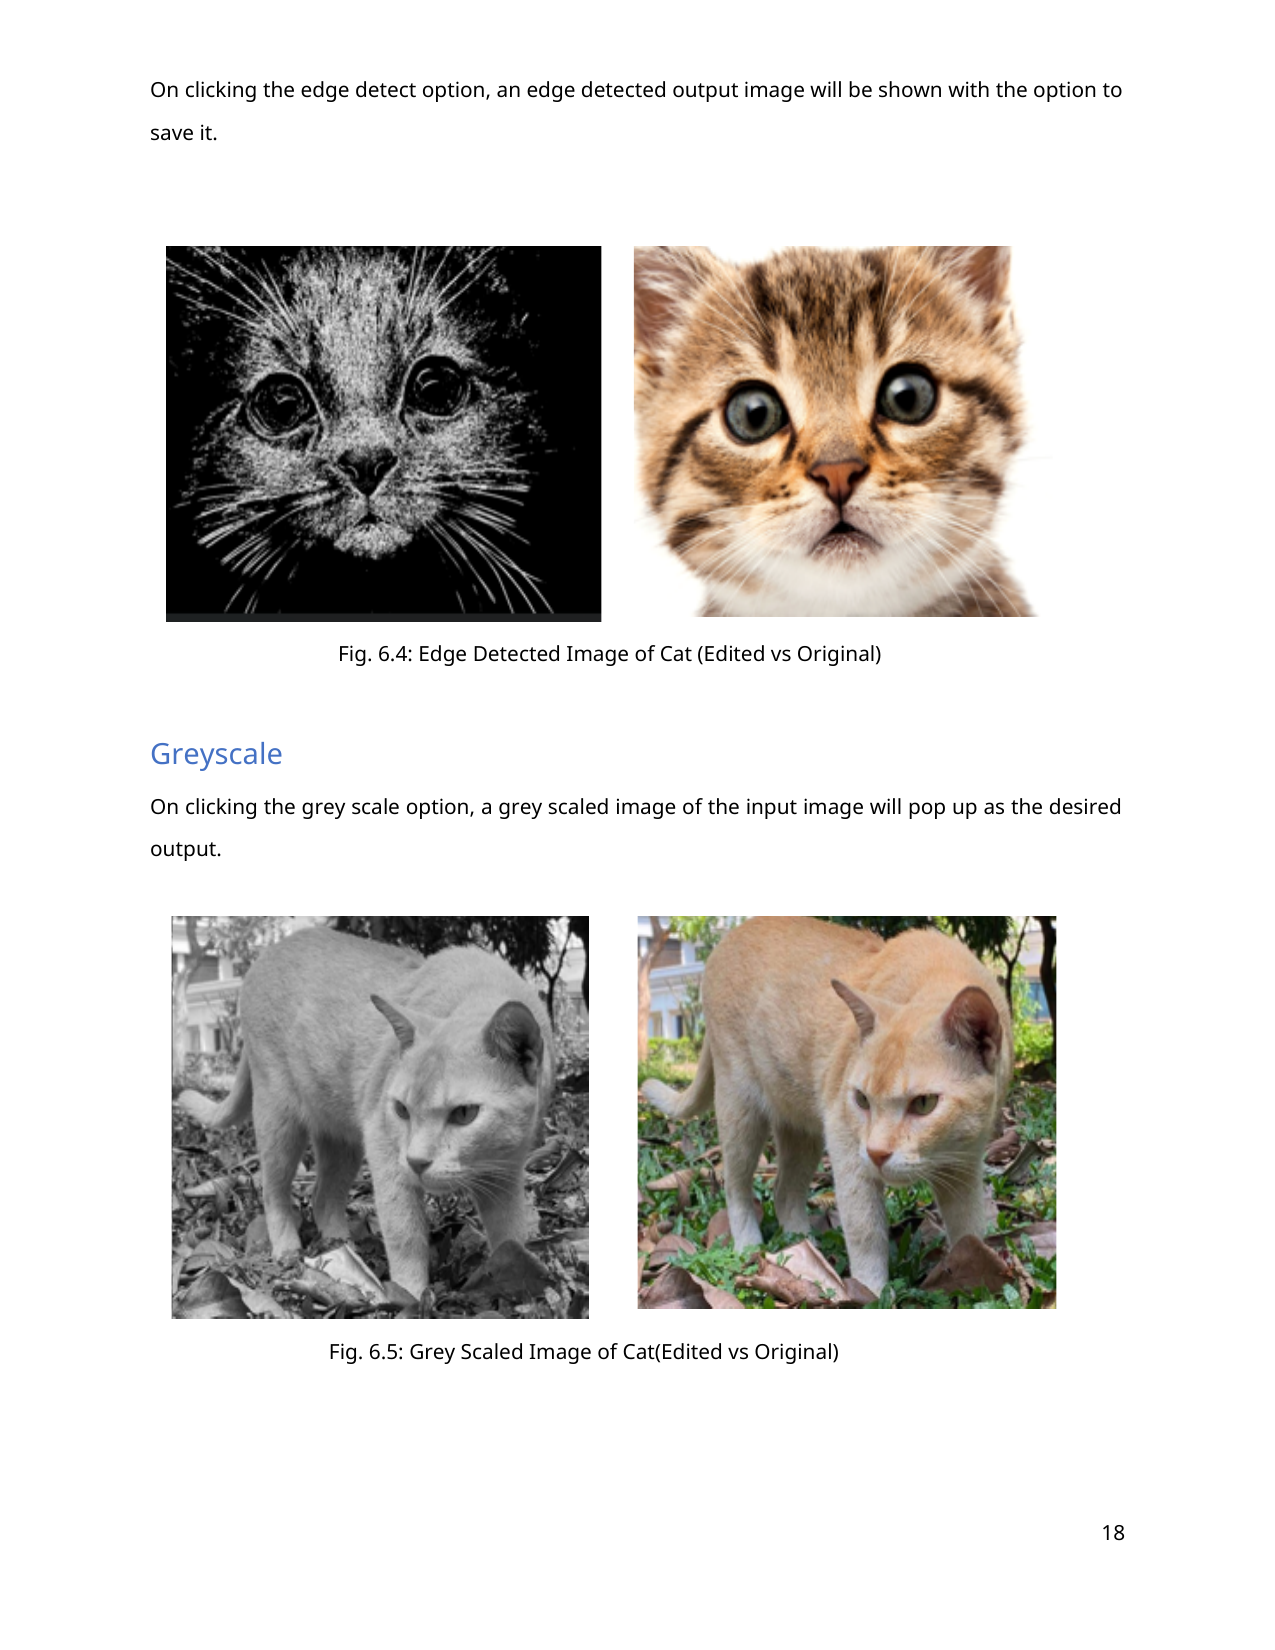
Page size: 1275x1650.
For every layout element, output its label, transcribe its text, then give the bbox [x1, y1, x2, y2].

text On clicking the grey scale option, a grey scaled image of the input image will pop up as the desired output. [150, 792, 1125, 863]
text Greyscale [150, 733, 1125, 773]
text Fig. 6.5: Grey Scaled Image of Cat(Edited vs Original) [150, 1337, 1125, 1366]
text Fig. 6.4: Edge Detected Image of Cat (Edited vs Original) [300, 639, 1125, 668]
text On clicking the edge detect option, an edge detected output image will be shown with the option to save it. [150, 75, 1125, 146]
